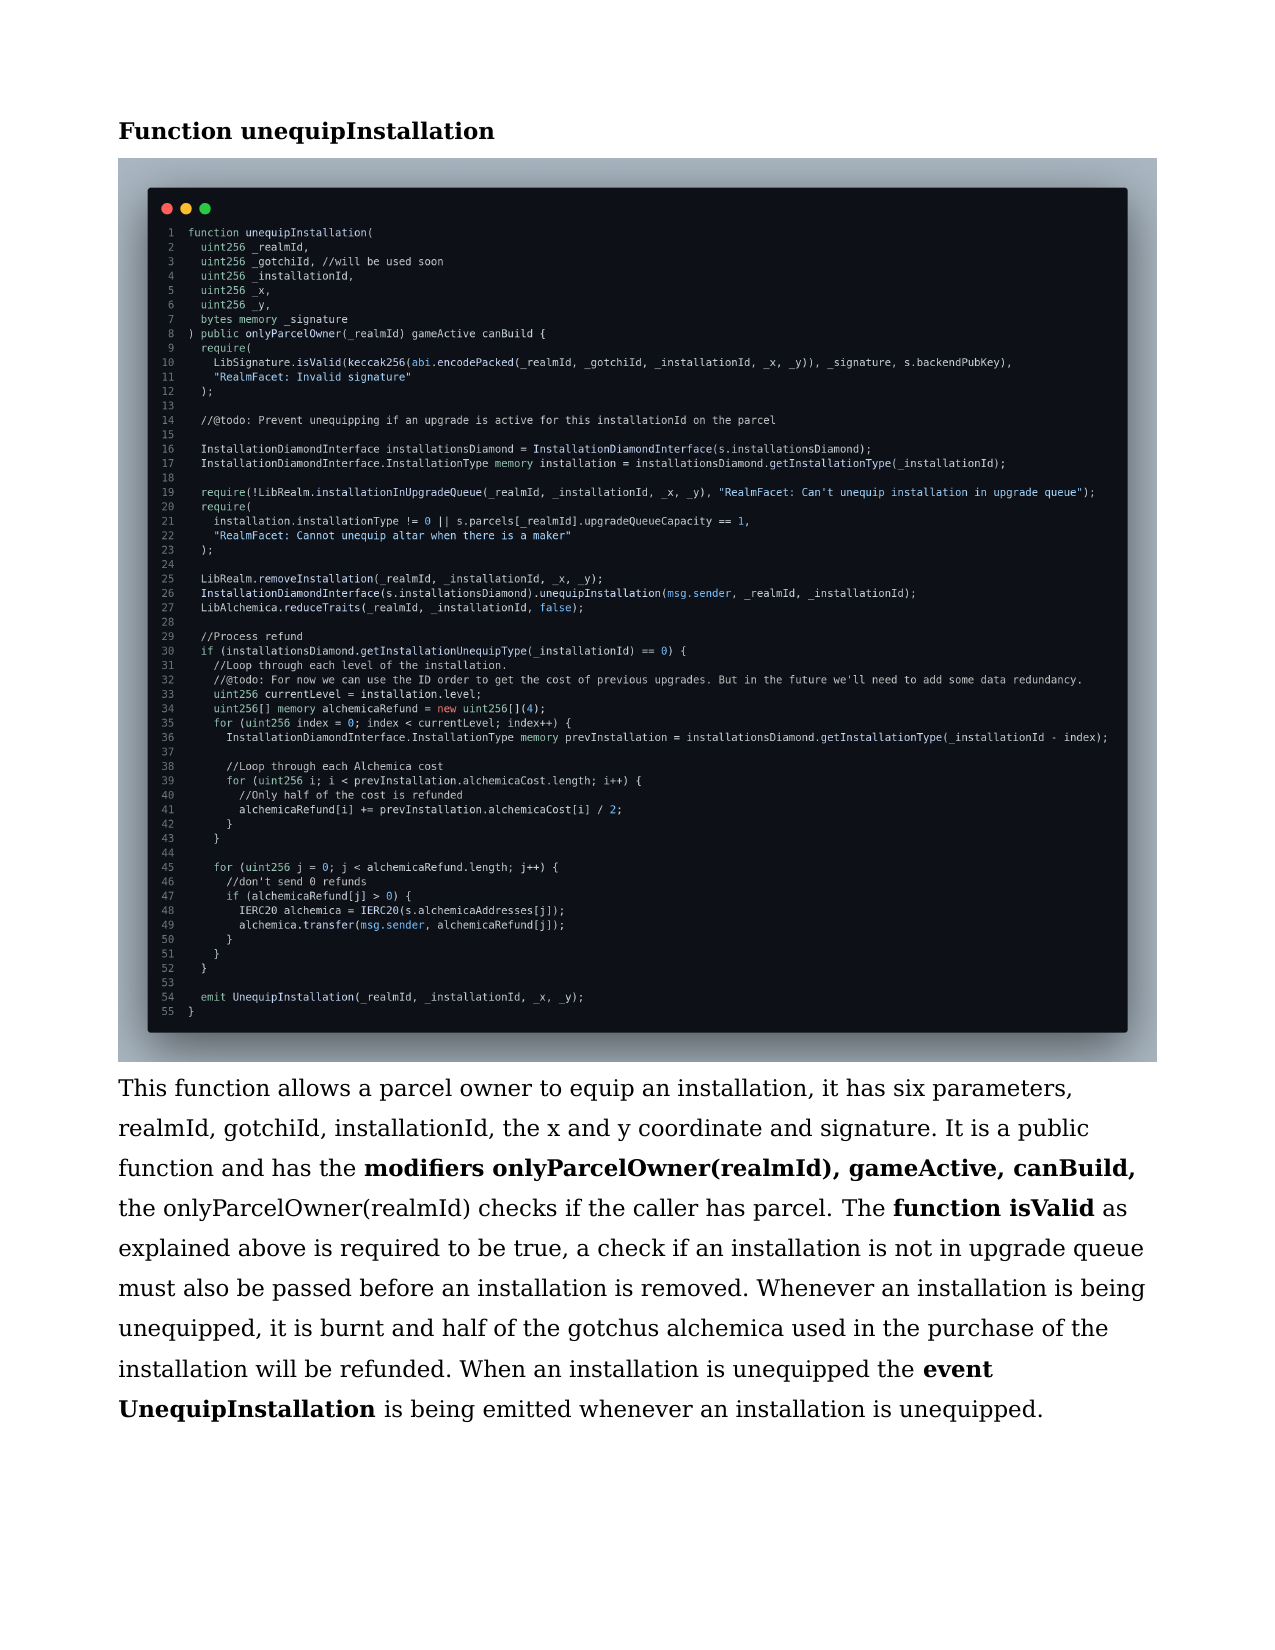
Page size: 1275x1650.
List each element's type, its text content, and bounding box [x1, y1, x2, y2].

text This function allows a parcel owner to equip an installation, it has six parameters, realmId, gotchiId, installationId, the x and y coordinate and signature. It is a public function and has the modifiers onlyParcelOwner(realmId), gameActive, canBuild, the onlyParcelOwner(realmId) checks if the caller has parcel. The function isValid as explained above is required to be true, a check if an installation is not in upgrade queue must also be passed before an installation is removed. Whenever an installation is being unequipped, it is burnt and half of the gotchus alchemica used in the purchase of the installation will be refunded. When an installation is unequipped the event UnequipInstallation is being emitted whenever an installation is unequipped. [118, 1062, 1157, 1423]
text Function unequipInstallation [118, 118, 1157, 145]
picture [118, 158, 1157, 1062]
